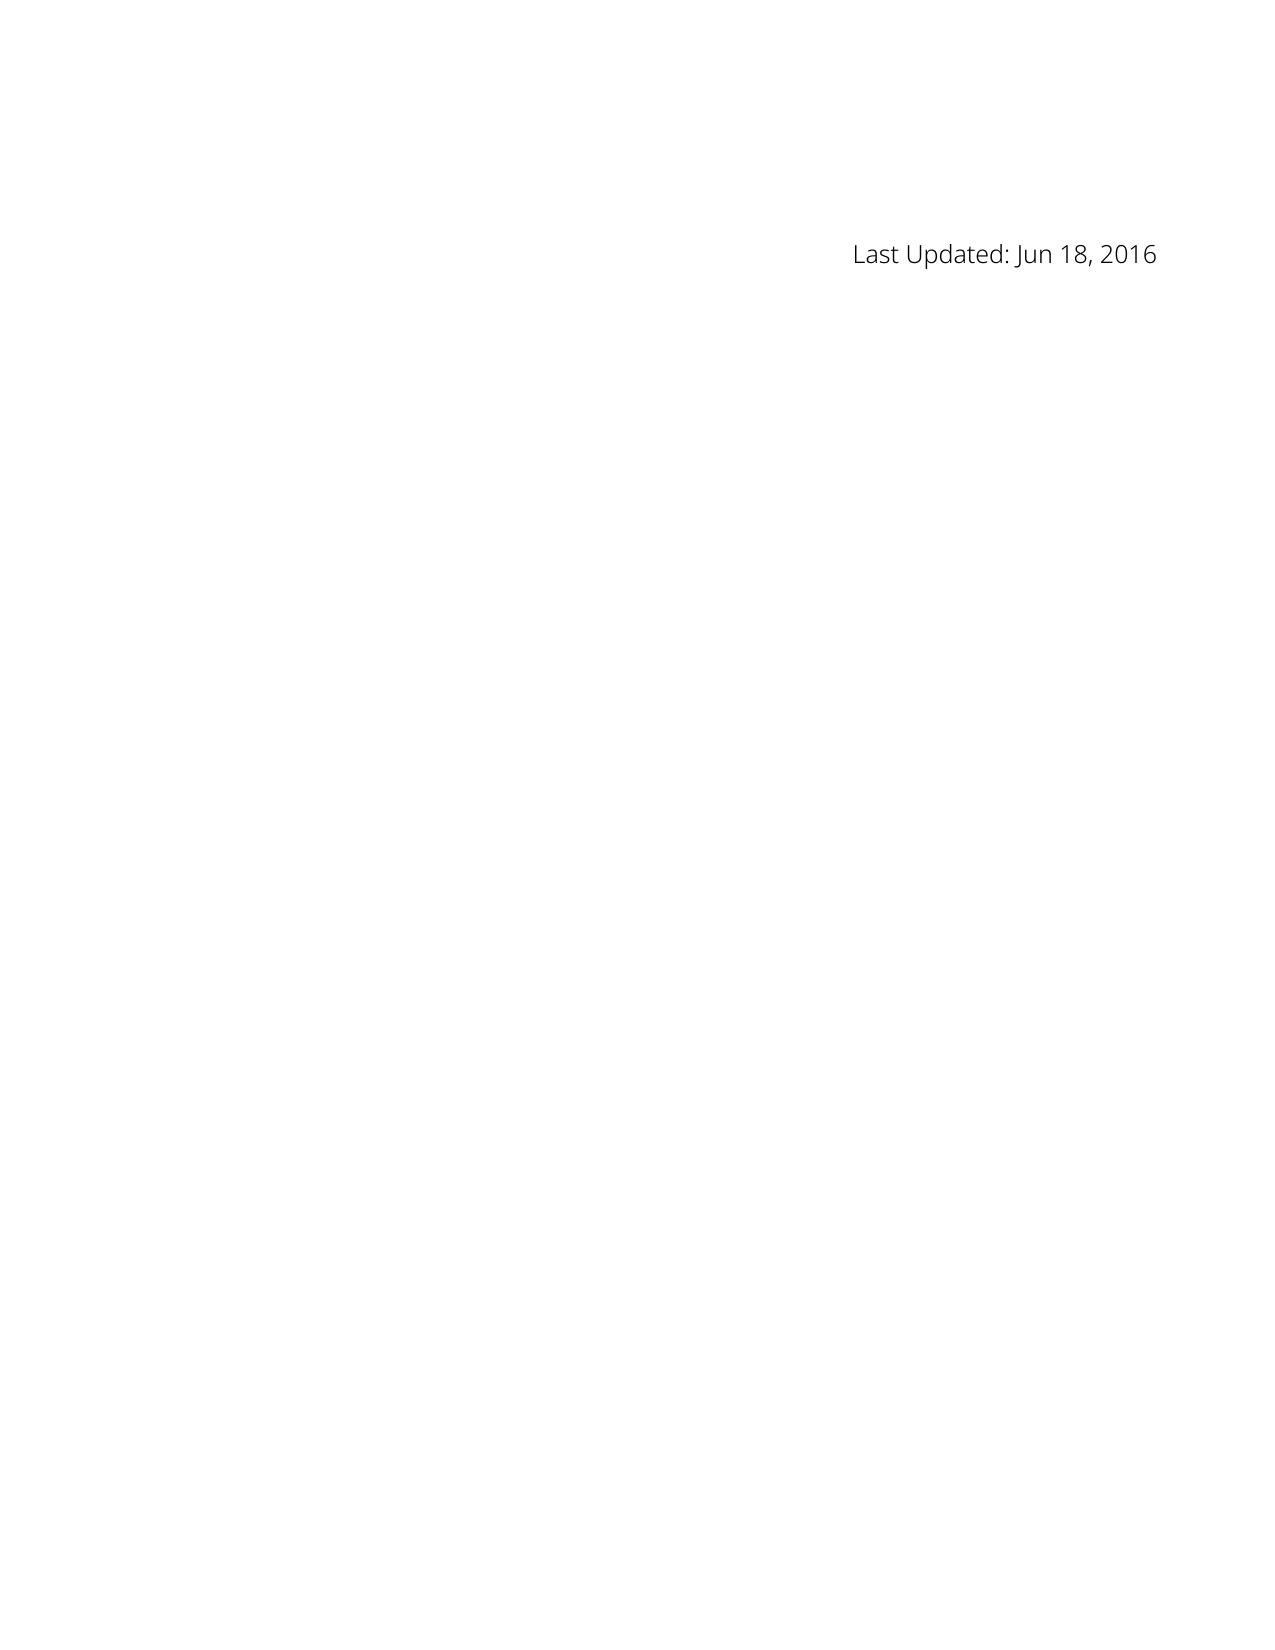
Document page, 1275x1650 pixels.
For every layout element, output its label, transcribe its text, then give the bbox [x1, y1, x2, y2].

text Last Updated: Jun 18, 2016 [118, 237, 1157, 271]
